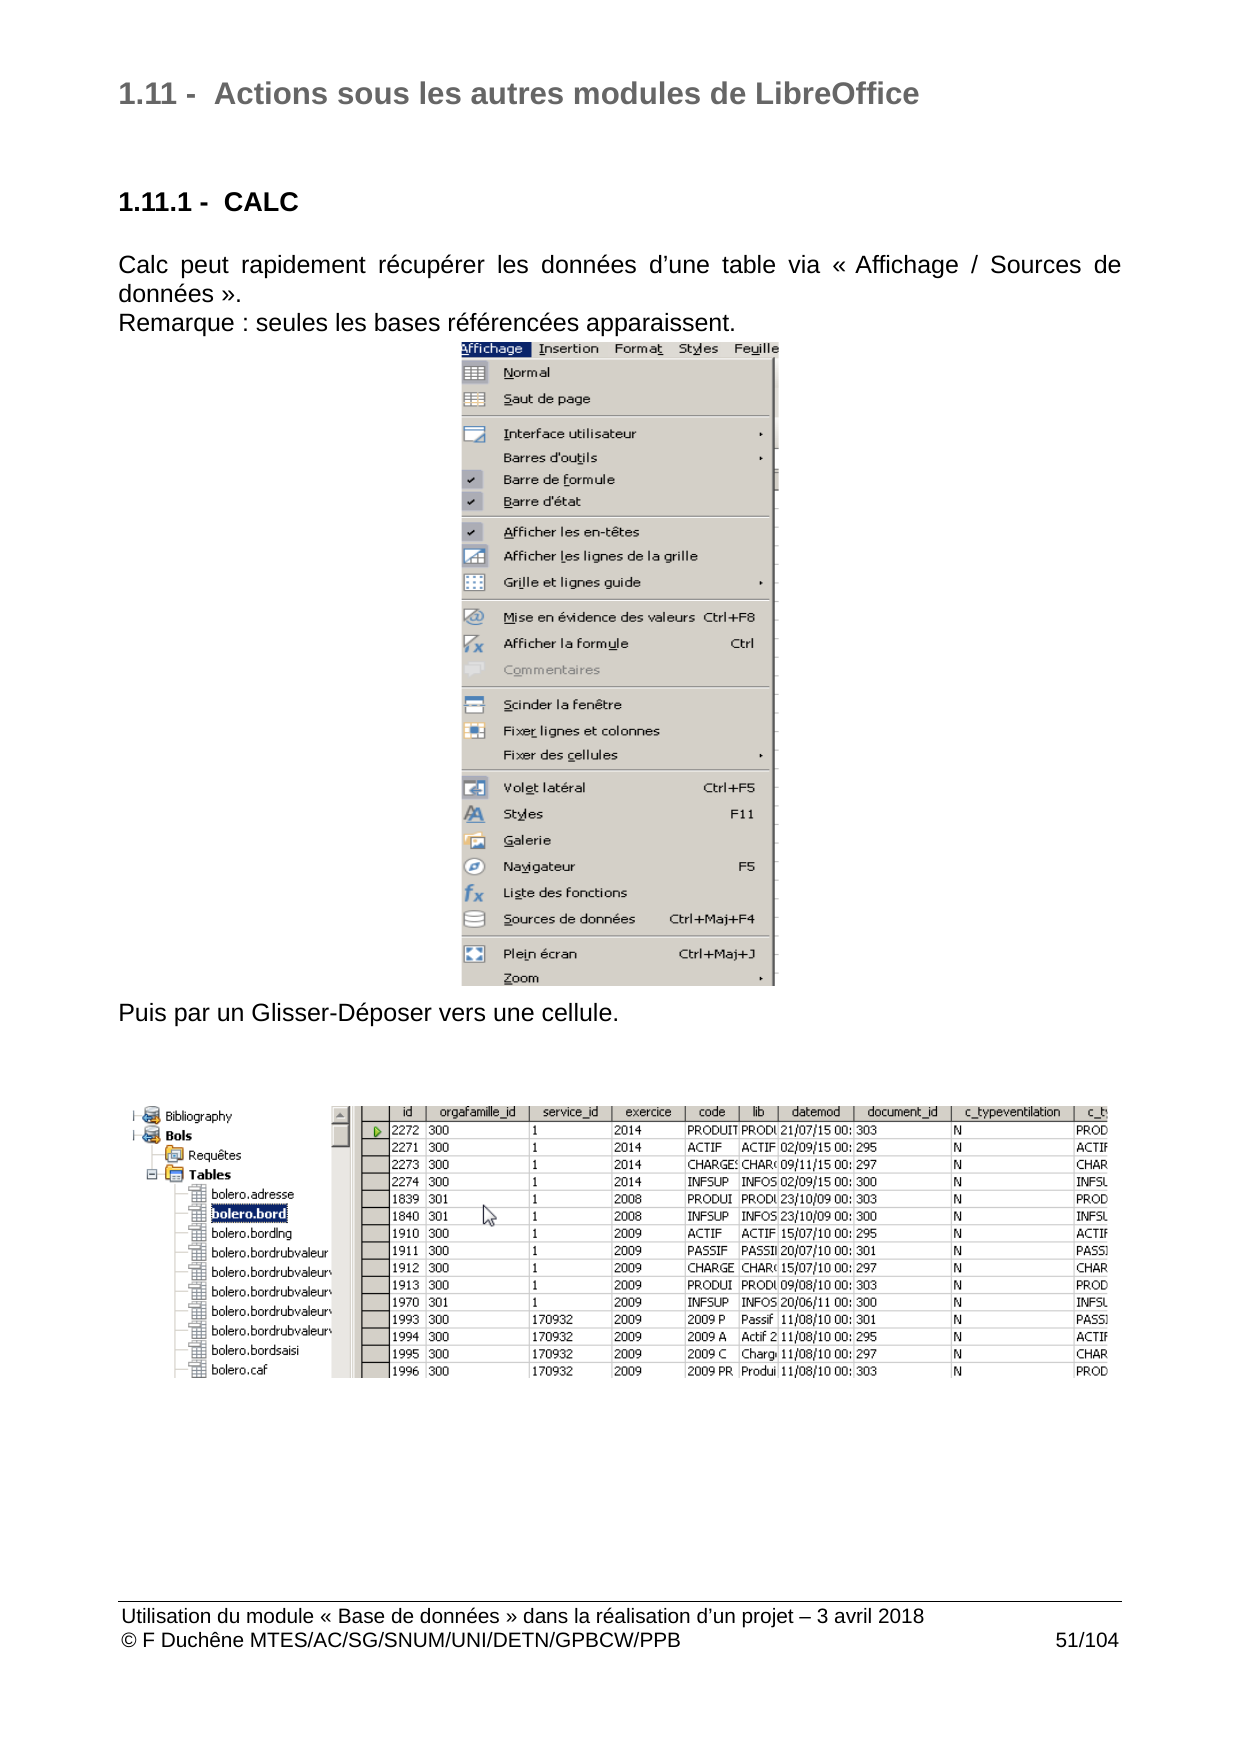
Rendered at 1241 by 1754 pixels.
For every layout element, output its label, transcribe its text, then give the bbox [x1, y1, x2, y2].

subtitle CALC [118, 186, 1122, 217]
text Remarque : seules les bases référencées apparaissent. [118, 308, 1122, 336]
text Calc peut rapidement récupérer les données d’une table via « Affichage / Sources de données ». [118, 250, 1122, 308]
picture [132, 1106, 1108, 1378]
subtitle Actions sous les autres modules de LibreOffice [118, 75, 1122, 111]
text Puis par un Glisser-Déposer vers une cellule. [118, 998, 1122, 1026]
